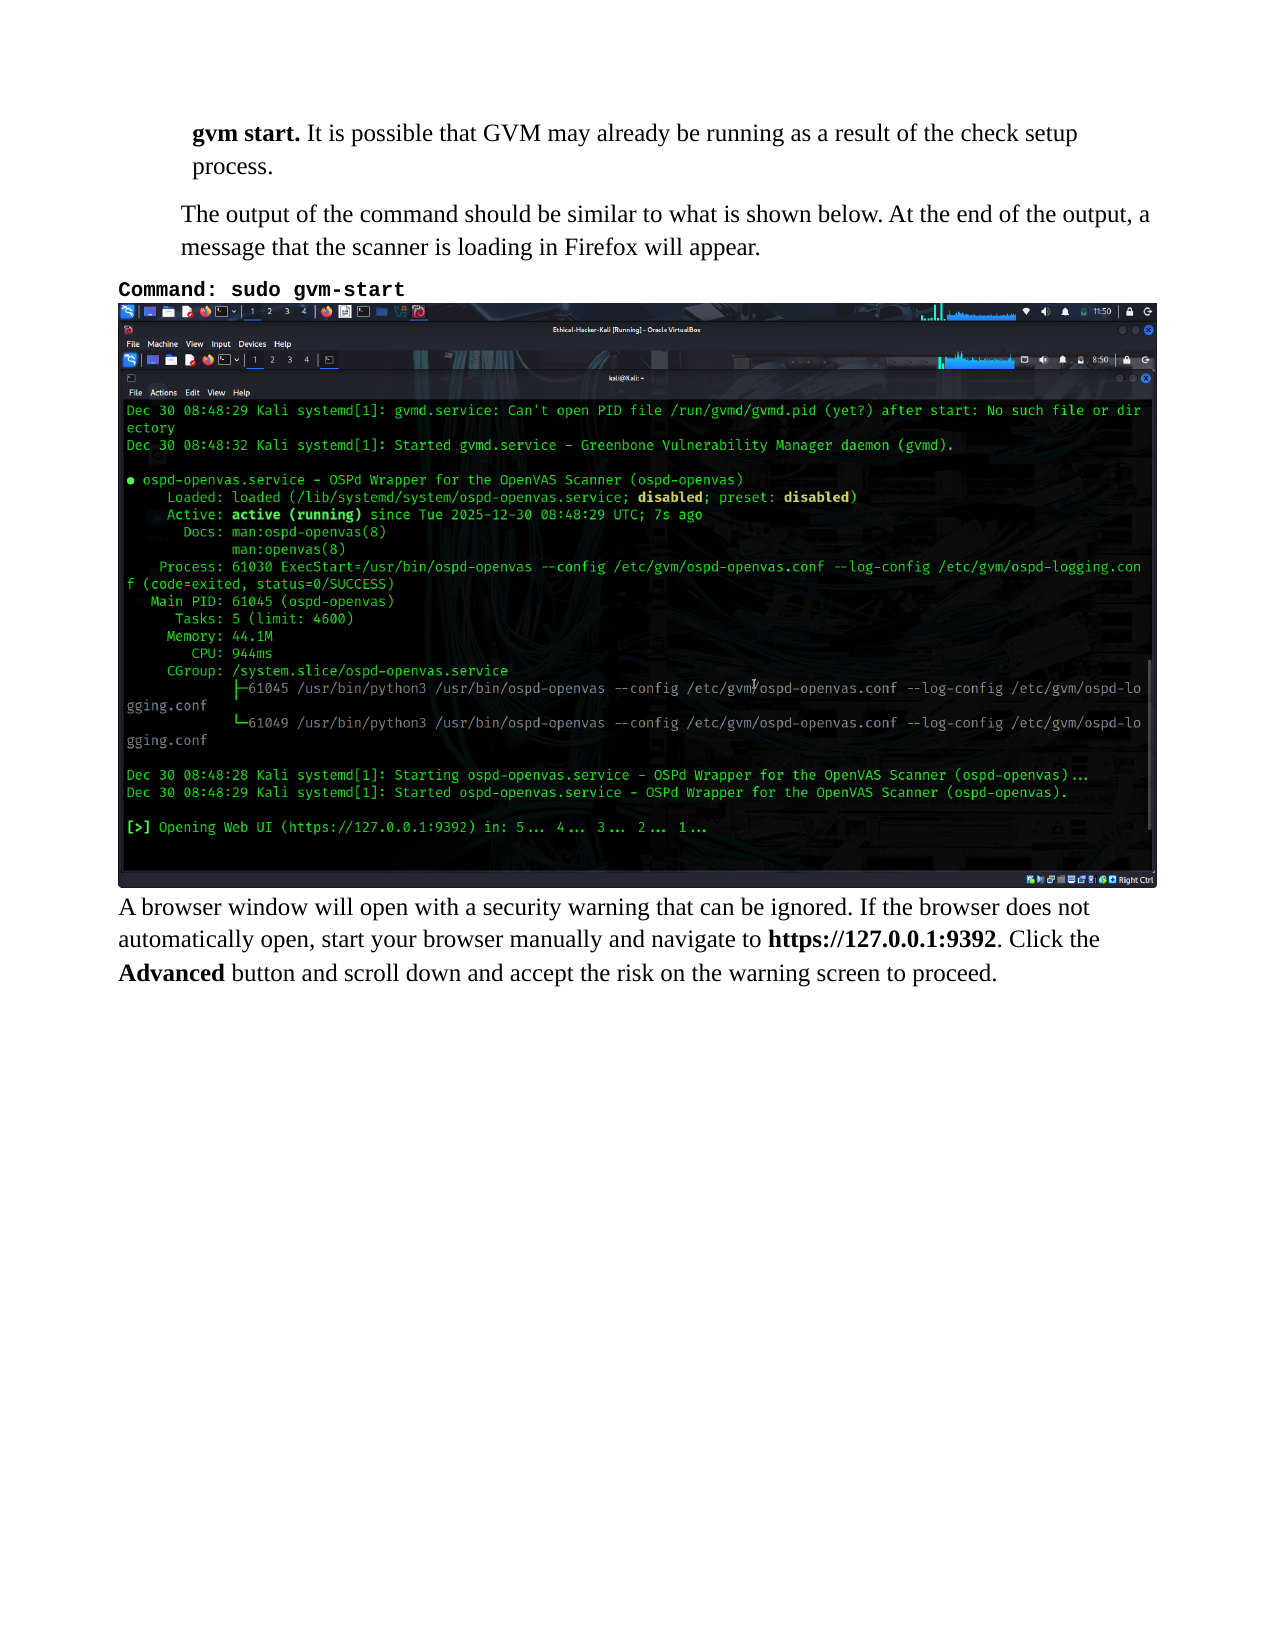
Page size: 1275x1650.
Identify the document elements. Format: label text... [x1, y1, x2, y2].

text The output of the command should be similar to what is shown below. At the end of the output, a message that the scanner is loading in Firefox will appear. [181, 199, 1157, 261]
picture [118, 303, 1157, 888]
text A browser window will open with a security warning that can be ignored. If the browser does not automatically open, start your browser manually and navigate to https://127.0.0.1:9392. Click the Advanced button and scroll down and accept the risk on the warning screen to proceed. [118, 888, 1157, 986]
text Command: sudo gvm-start [118, 279, 1157, 303]
list gvm start. It is possible that GVM may already be running as a result of the check setup process. [162, 118, 1157, 180]
